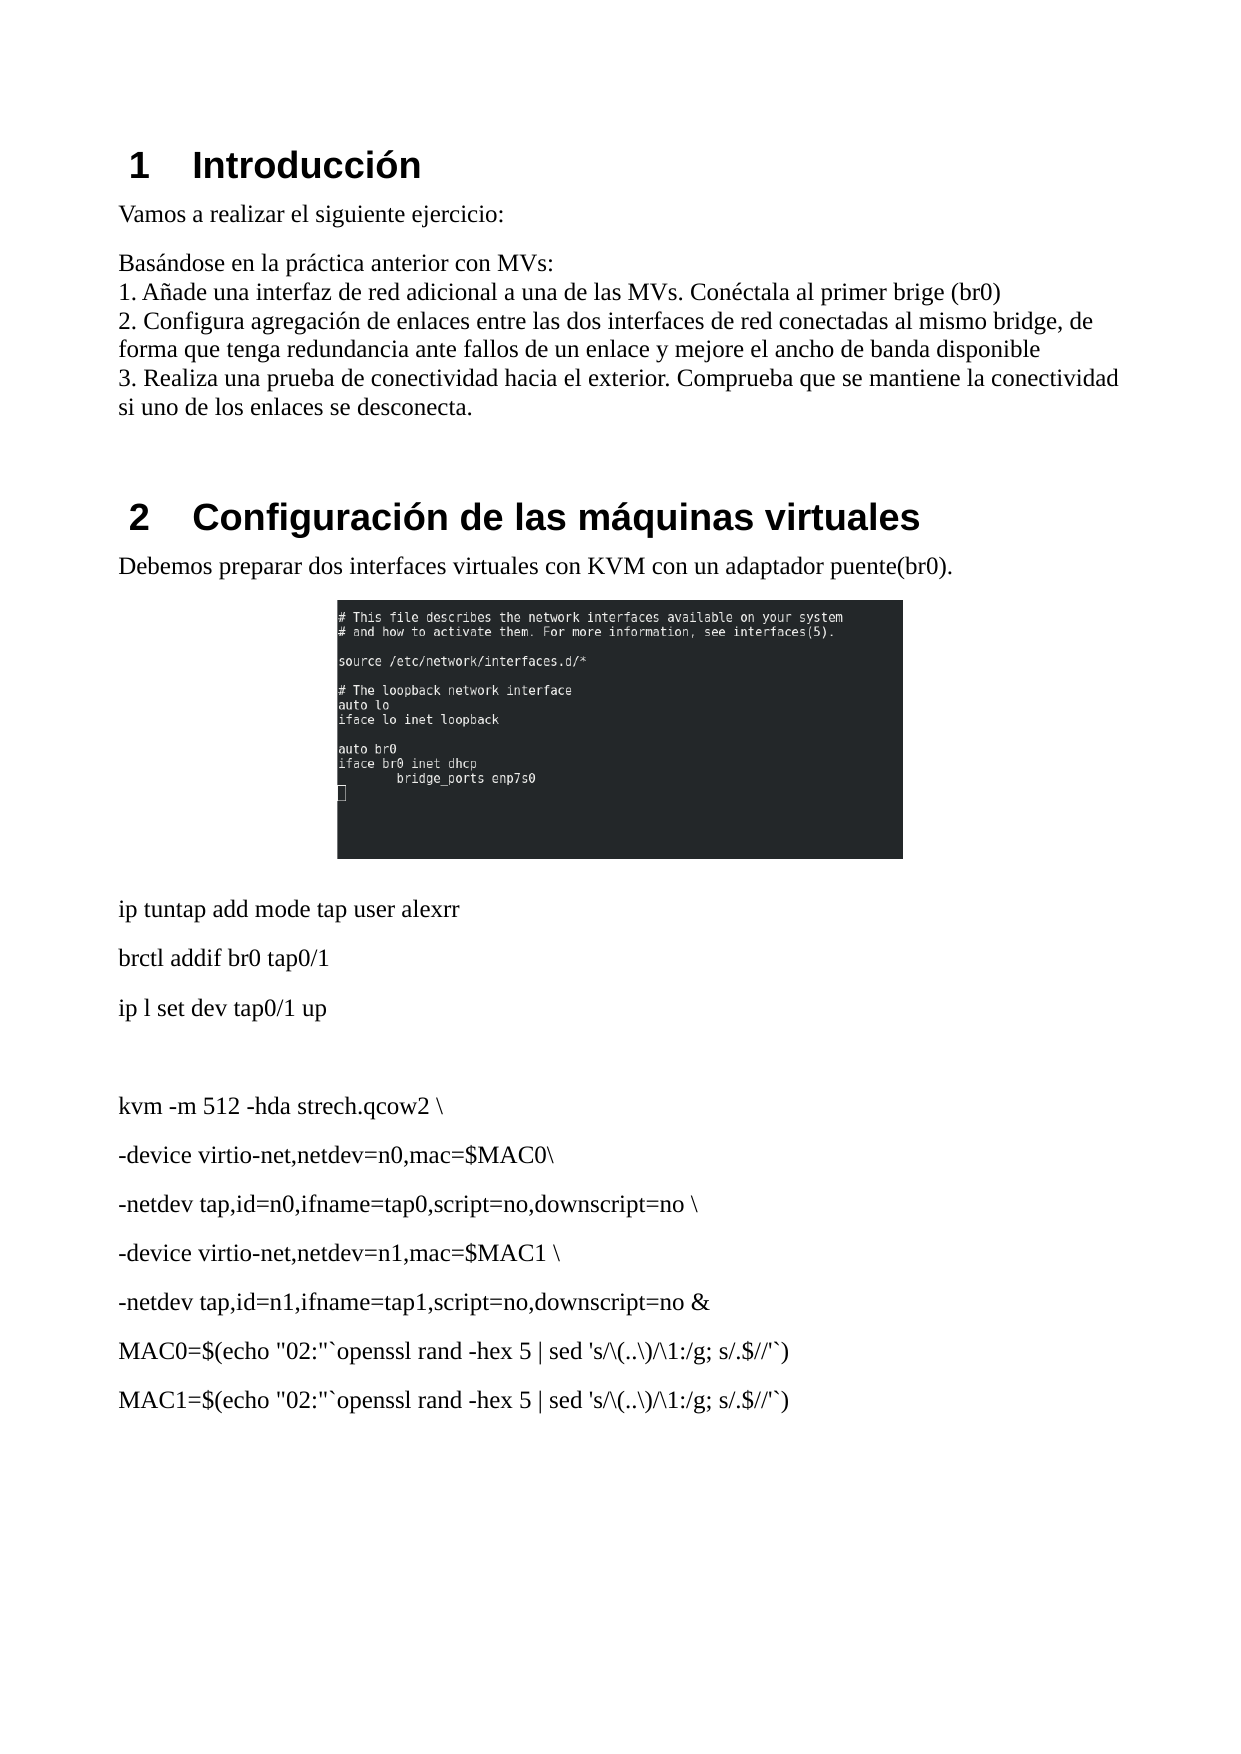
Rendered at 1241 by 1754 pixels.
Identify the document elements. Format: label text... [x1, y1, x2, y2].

text 2. Configura agregación de enlaces entre las dos interfaces de red conectadas al mismo bridge, de forma que tenga redundancia ante fallos de un enlace y mejore el ancho de banda disponible [118, 306, 1122, 363]
text -device virtio-net,netdev=n0,mac=$MAC0\ [118, 1140, 1122, 1168]
text MAC0=$(echo "02:"`openssl rand -hex 5 | sed 's/\(..\)/\1:/g; s/.$//'`) [118, 1336, 1122, 1365]
text -netdev tap,id=n1,ifname=tap1,script=no,downscript=no & [118, 1287, 1122, 1316]
text kvm -m 512 -hda strech.qcow2 \ [118, 1091, 1122, 1119]
text Vamos a realizar el siguiente ejercicio: [118, 199, 1122, 228]
text 1. Añade una interfaz de red adicional a una de las MVs. Conéctala al primer brige (br0) [118, 277, 1122, 306]
text Debemos preparar dos interfaces virtuales con KVM con un adaptador puente(br0). [118, 551, 1122, 580]
text -device virtio-net,netdev=n1,mac=$MAC1 \ [118, 1238, 1122, 1267]
text ip l set dev tap0/1 up [118, 993, 1122, 1021]
subtitle Introducción [118, 143, 1122, 187]
text ip tuntap add mode tap user alexrr [118, 894, 1122, 923]
text brctl addif br0 tap0/1 [118, 943, 1122, 972]
text -netdev tap,id=n0,ifname=tap0,script=no,downscript=no \ [118, 1189, 1122, 1218]
text 3. Realiza una prueba de conectividad hacia el exterior. Comprueba que se mantiene la conectividad si uno de los enlaces se desconecta. [118, 363, 1122, 421]
subtitle Configuración de las máquinas virtuales [118, 495, 1122, 538]
text MAC1=$(echo "02:"`openssl rand -hex 5 | sed 's/\(..\)/\1:/g; s/.$//'`) [118, 1385, 1122, 1414]
text Basándose en la práctica anterior con MVs: [118, 248, 1122, 277]
